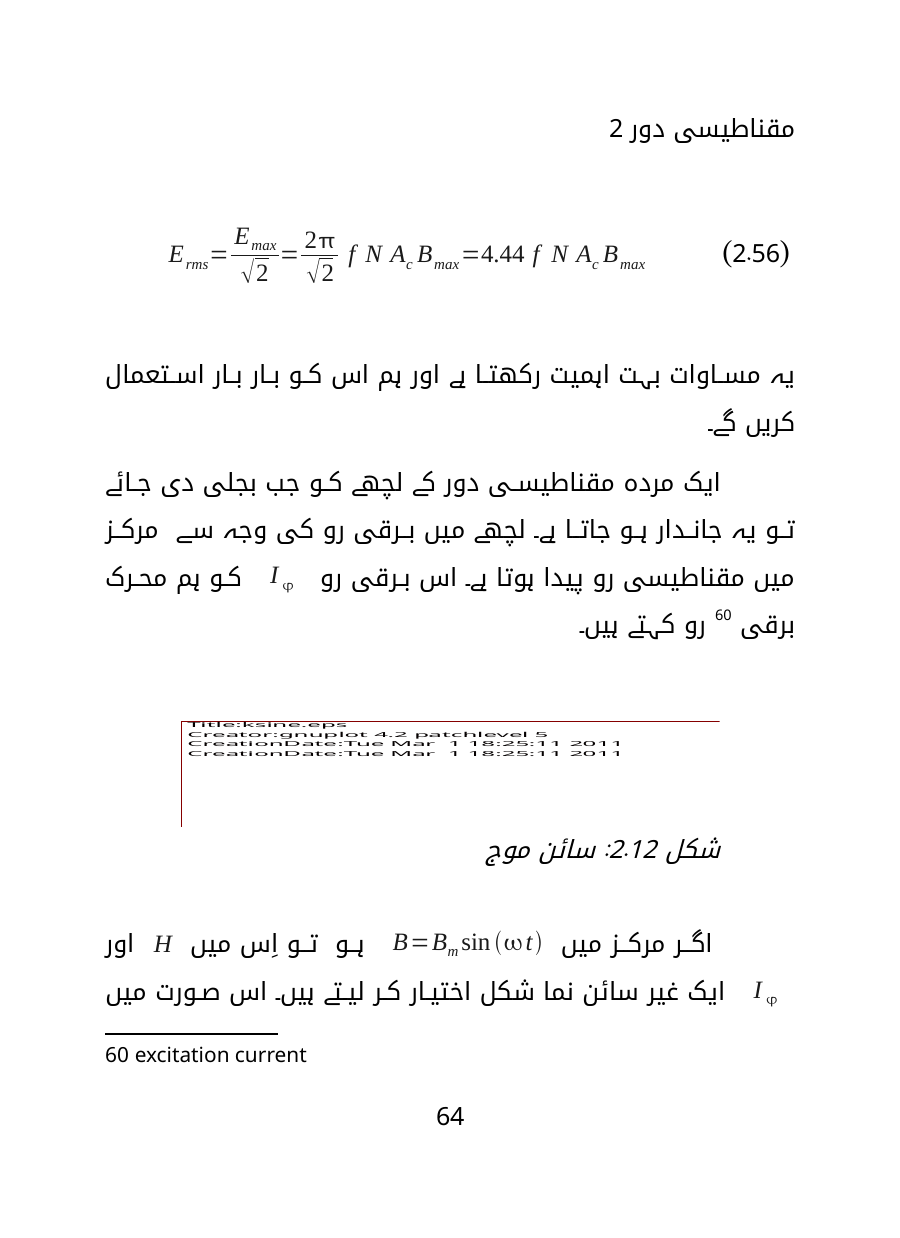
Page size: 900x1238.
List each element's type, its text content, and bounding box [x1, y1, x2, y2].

text ایک مردہ مقناطیسی دور کے لچھے کو جب بجلی دی جائے تو یہ جاندار ہو جاتا ہے۔ لچھے میں برقی رو کی وجہ سے مرکز میں مقناطیسی رو پیدا ہوتا ہے۔ اس برقی رو کو ہم محرک برقی رو کہتے ہیں۔ [105, 459, 795, 649]
table_header [105, 216, 698, 305]
text یہ مساوات بہت اہمیت رکھتا ہے اور ہم اس کو بار بار استعمال کریں گے۔ [105, 352, 795, 447]
table_header (2.56) [698, 216, 795, 305]
text excitation current [105, 1040, 795, 1068]
text اگر مرکز میں ہو تو اِس میںاور ایک غیر سائن نما شکل اختیار کر لیتے ہیں۔ اس صورت میں اِن کے آر ایم ایس مقداراور ہوتے ہیں، جہاں [105, 921, 795, 1015]
text شکل 2.12: سائن موج [180, 720, 720, 874]
